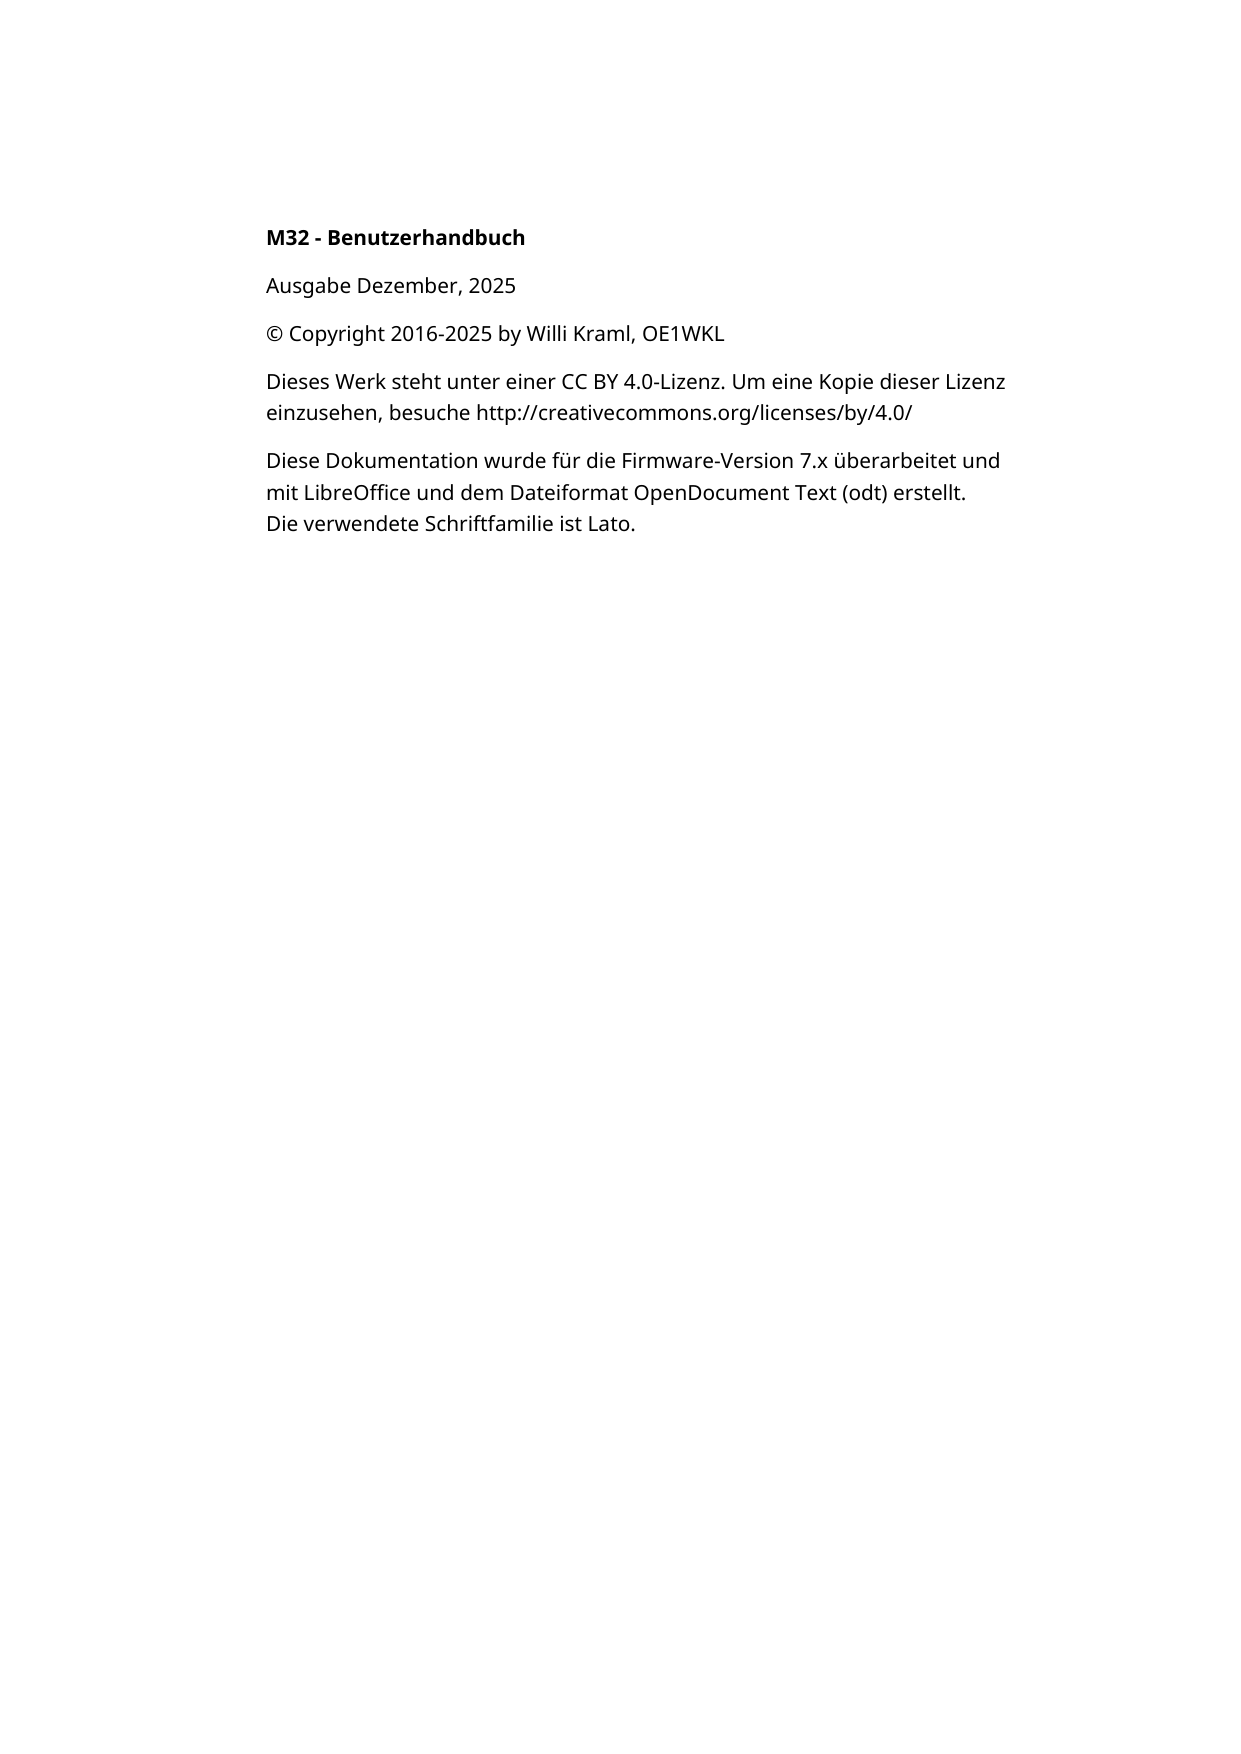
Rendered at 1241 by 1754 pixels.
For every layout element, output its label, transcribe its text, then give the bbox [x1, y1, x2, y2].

text © Copyright 2016-2025 by Willi Kraml, OE1WKL [266, 319, 1033, 348]
text Dieses Werk steht unter einer CC BY 4.0-Lizenz. Um eine Kopie dieser Lizenz einzusehen, besuche http://creativecommons.org/licenses/by/4.0/ [266, 367, 1033, 427]
text Diese Dokumentation wurde für die Firmware-Version 7.x überarbeitet und mit LibreOffice und dem Dateiformat OpenDocument Text (odt) erstellt. Die verwendete Schriftfamilie ist Lato. [266, 446, 1033, 537]
text Ausgabe Dezember, 2025 [266, 271, 1033, 300]
text M32 - Benutzerhandbuch [266, 223, 1033, 252]
